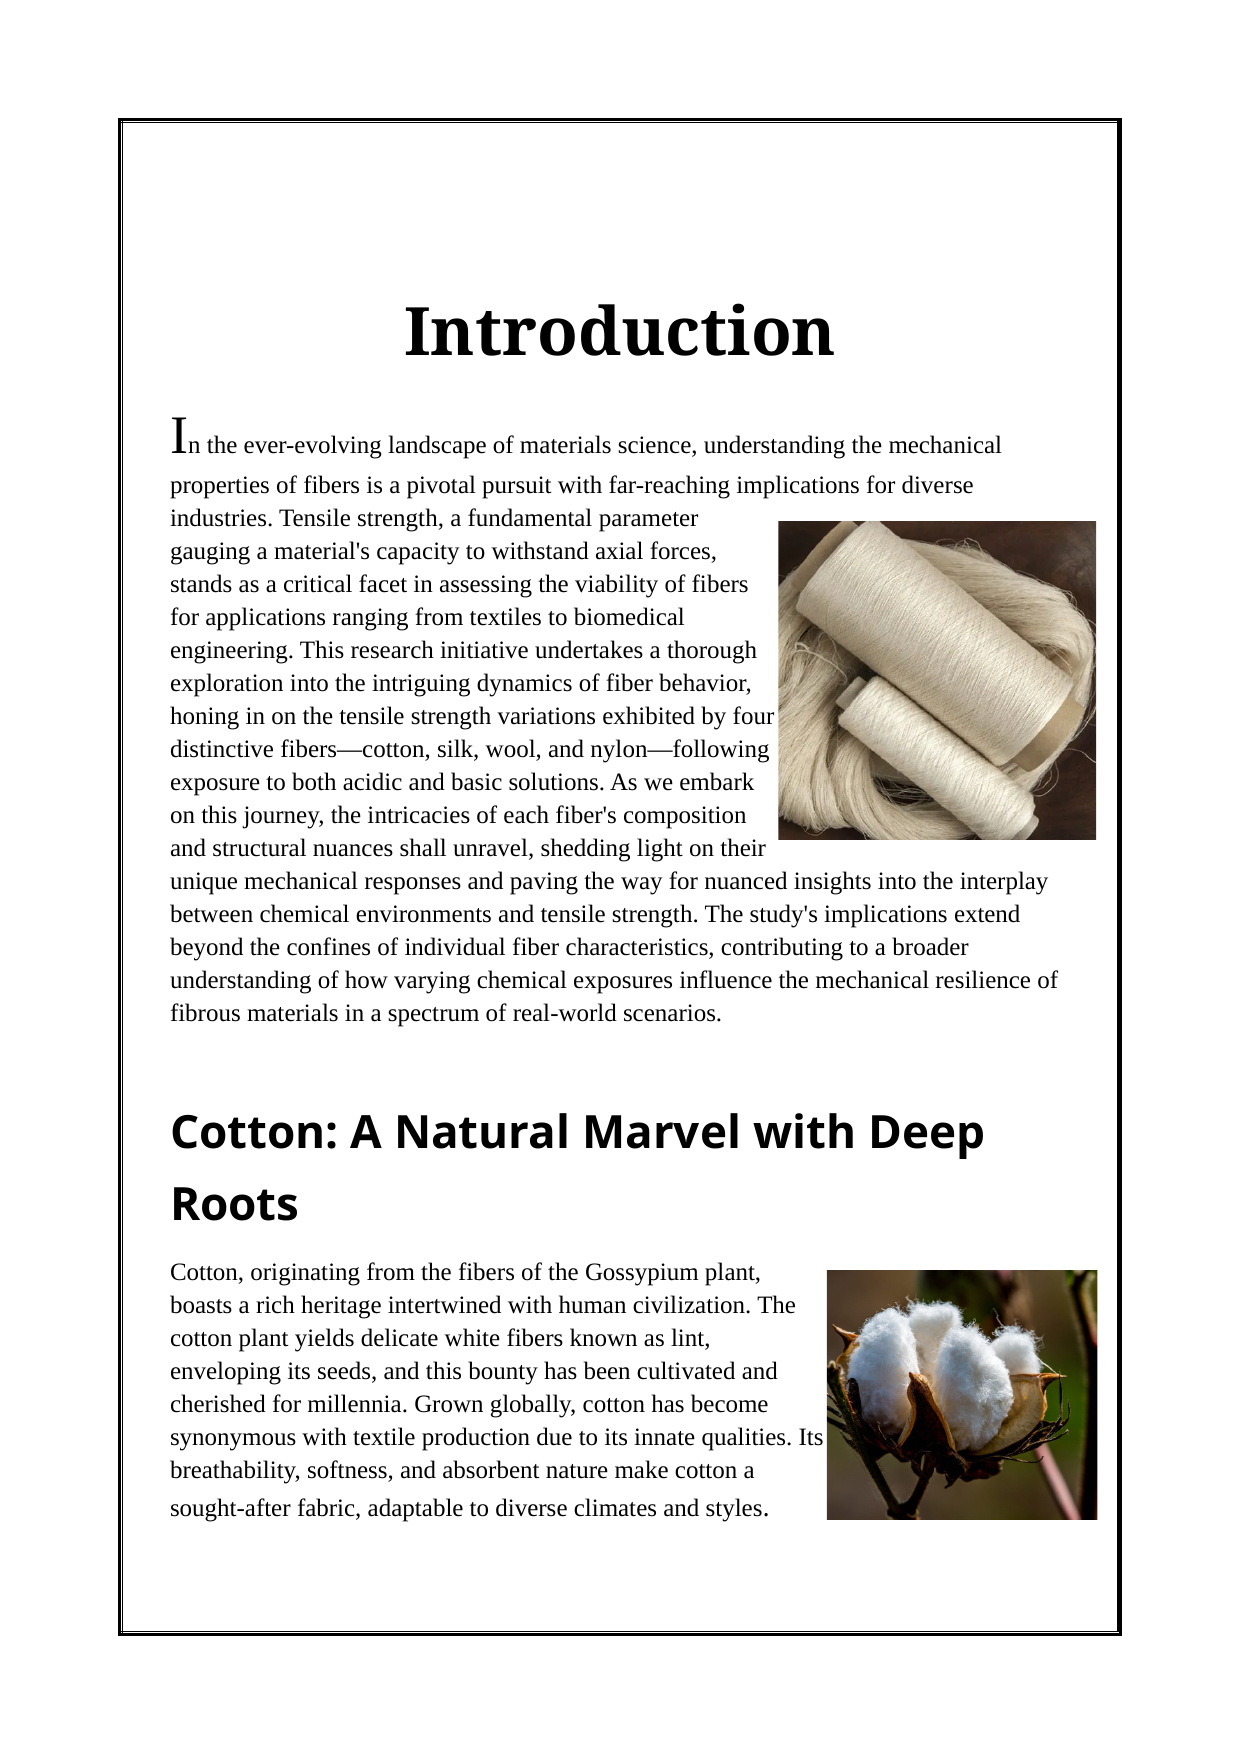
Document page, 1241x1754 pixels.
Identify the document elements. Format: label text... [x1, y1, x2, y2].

text Cotton, originating from the fibers of the Gossypium plant, boasts a rich heritage intertwined with human civilization. The cotton plant yields delicate white fibers known as lint, enveloping its seeds, and this bounty has been cultivated and cherished for millennia. Grown globally, cotton has become synonymous with textile production due to its innate qualities. Its breathability, softness, and absorbent nature make cotton a sought-after fabric, adaptable to diverse climates and styles. [170, 1257, 1070, 1523]
text Cotton: A Natural Marvel with Deep Roots [170, 1099, 1070, 1233]
text In the ever-evolving landscape of materials science, understanding the mechanical properties of fibers is a pivotal pursuit with far-reaching implications for diverse industries. Tensile strength, a fundamental parameter gauging a material's capacity to withstand axial forces, stands as a critical facet in assessing the viability of fibers for applications ranging from textiles to biomedical engineering. This research initiative undertakes a thorough exploration into the intriguing dynamics of fiber behavior, honing in on the tensile strength variations exhibited by four distinctive fibers—cotton, silk, wool, and nylon—following exposure to both acidic and basic solutions. As we embark on this journey, the intricacies of each fiber's composition and structural nuances shall unravel, shedding light on their unique mechanical responses and paving the way for nuanced insights into the interplay between chemical environments and tensile strength. The study's implications extend beyond the confines of individual fiber characteristics, contributing to a broader understanding of how varying chemical exposures influence the mechanical resilience of fibrous materials in a spectrum of real-world scenarios. [170, 403, 1070, 1027]
picture [826, 1270, 1098, 1520]
text Introduction [170, 284, 1070, 375]
picture [778, 521, 1097, 840]
